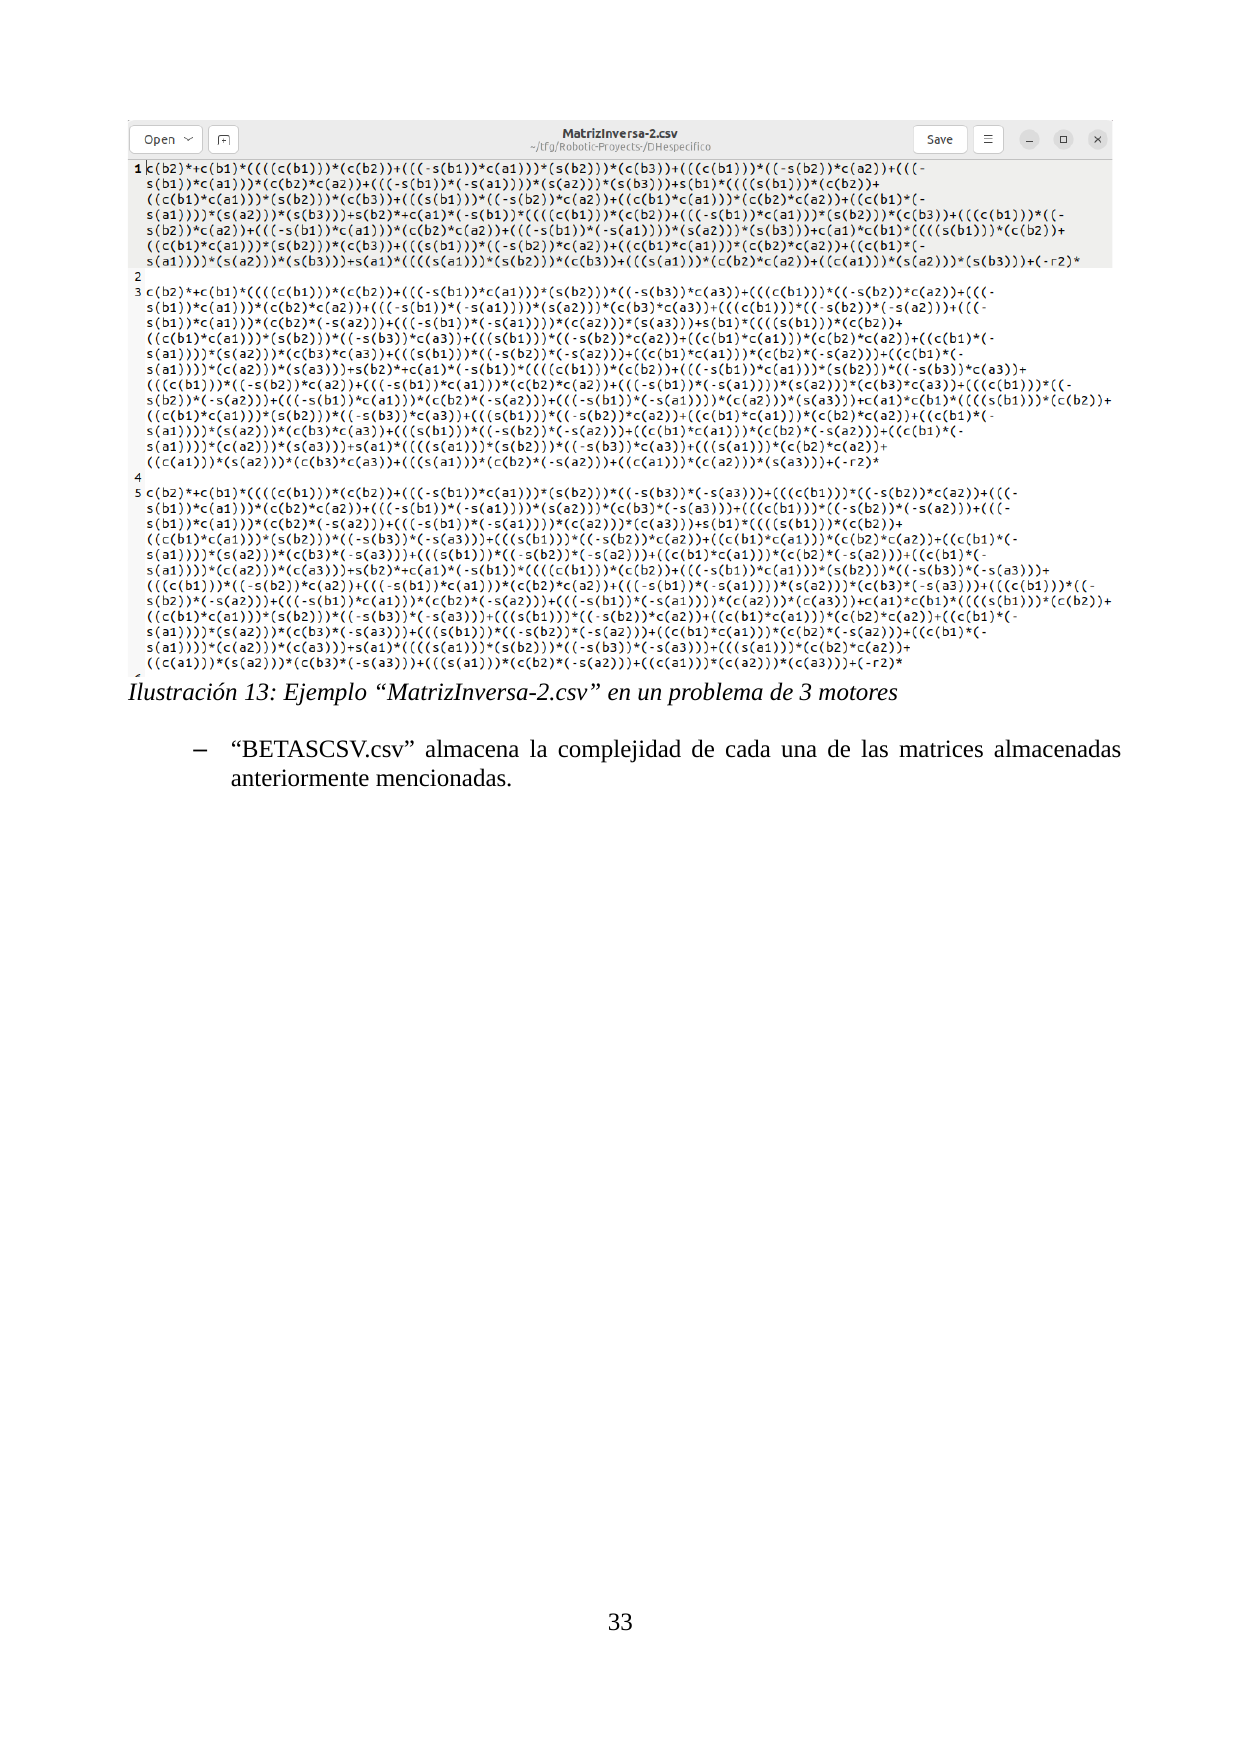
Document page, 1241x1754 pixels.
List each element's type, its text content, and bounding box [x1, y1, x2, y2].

list “BETASCSV.csv” almacena la complejidad de cada una de las matrices almacenadas anteriormente mencionadas. [193, 734, 1122, 792]
text Ilustración 13: Ejemplo “MatrizInversa-2.csv” en un problema de 3 motores [128, 677, 1112, 705]
